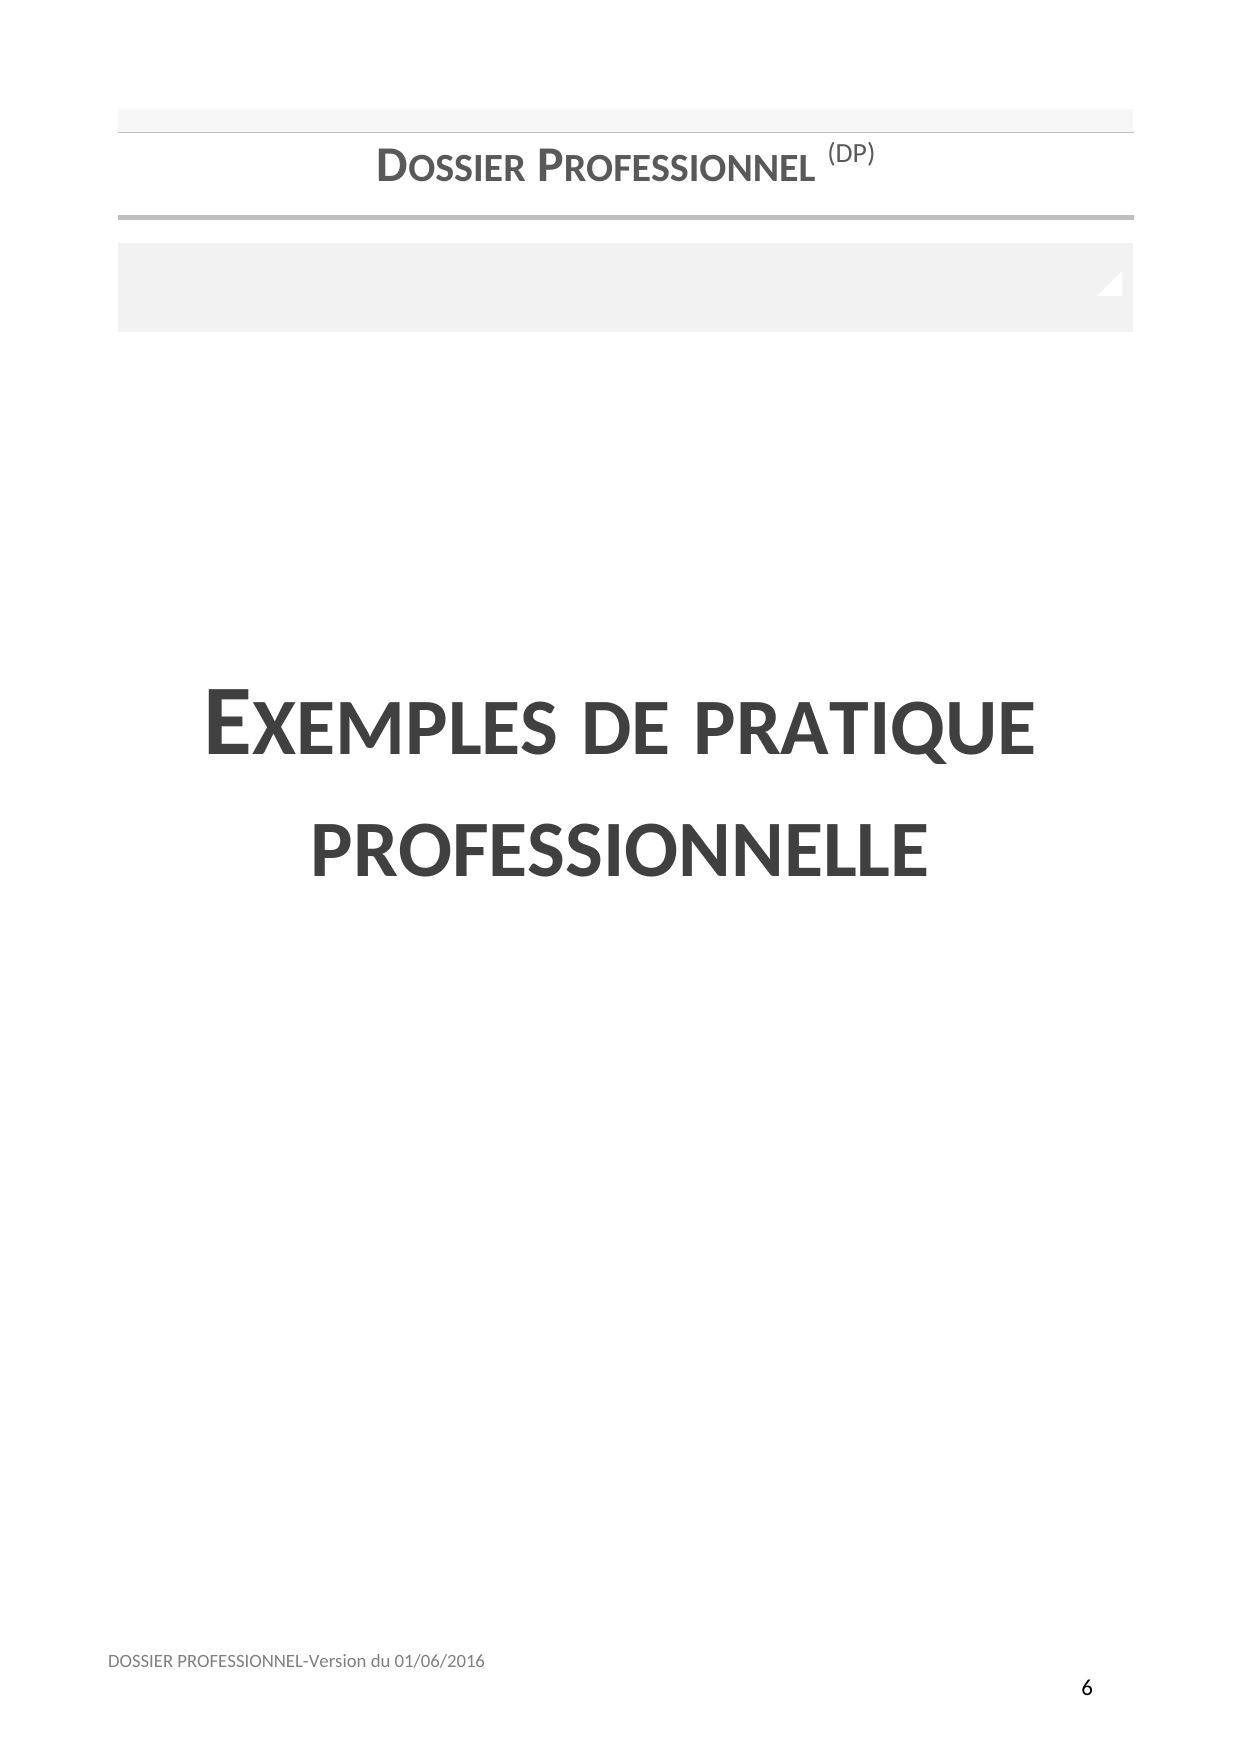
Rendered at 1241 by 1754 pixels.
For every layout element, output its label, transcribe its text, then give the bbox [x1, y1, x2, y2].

text Exemples de pratique [148, 657, 1093, 779]
text professionnelle [148, 779, 1093, 902]
